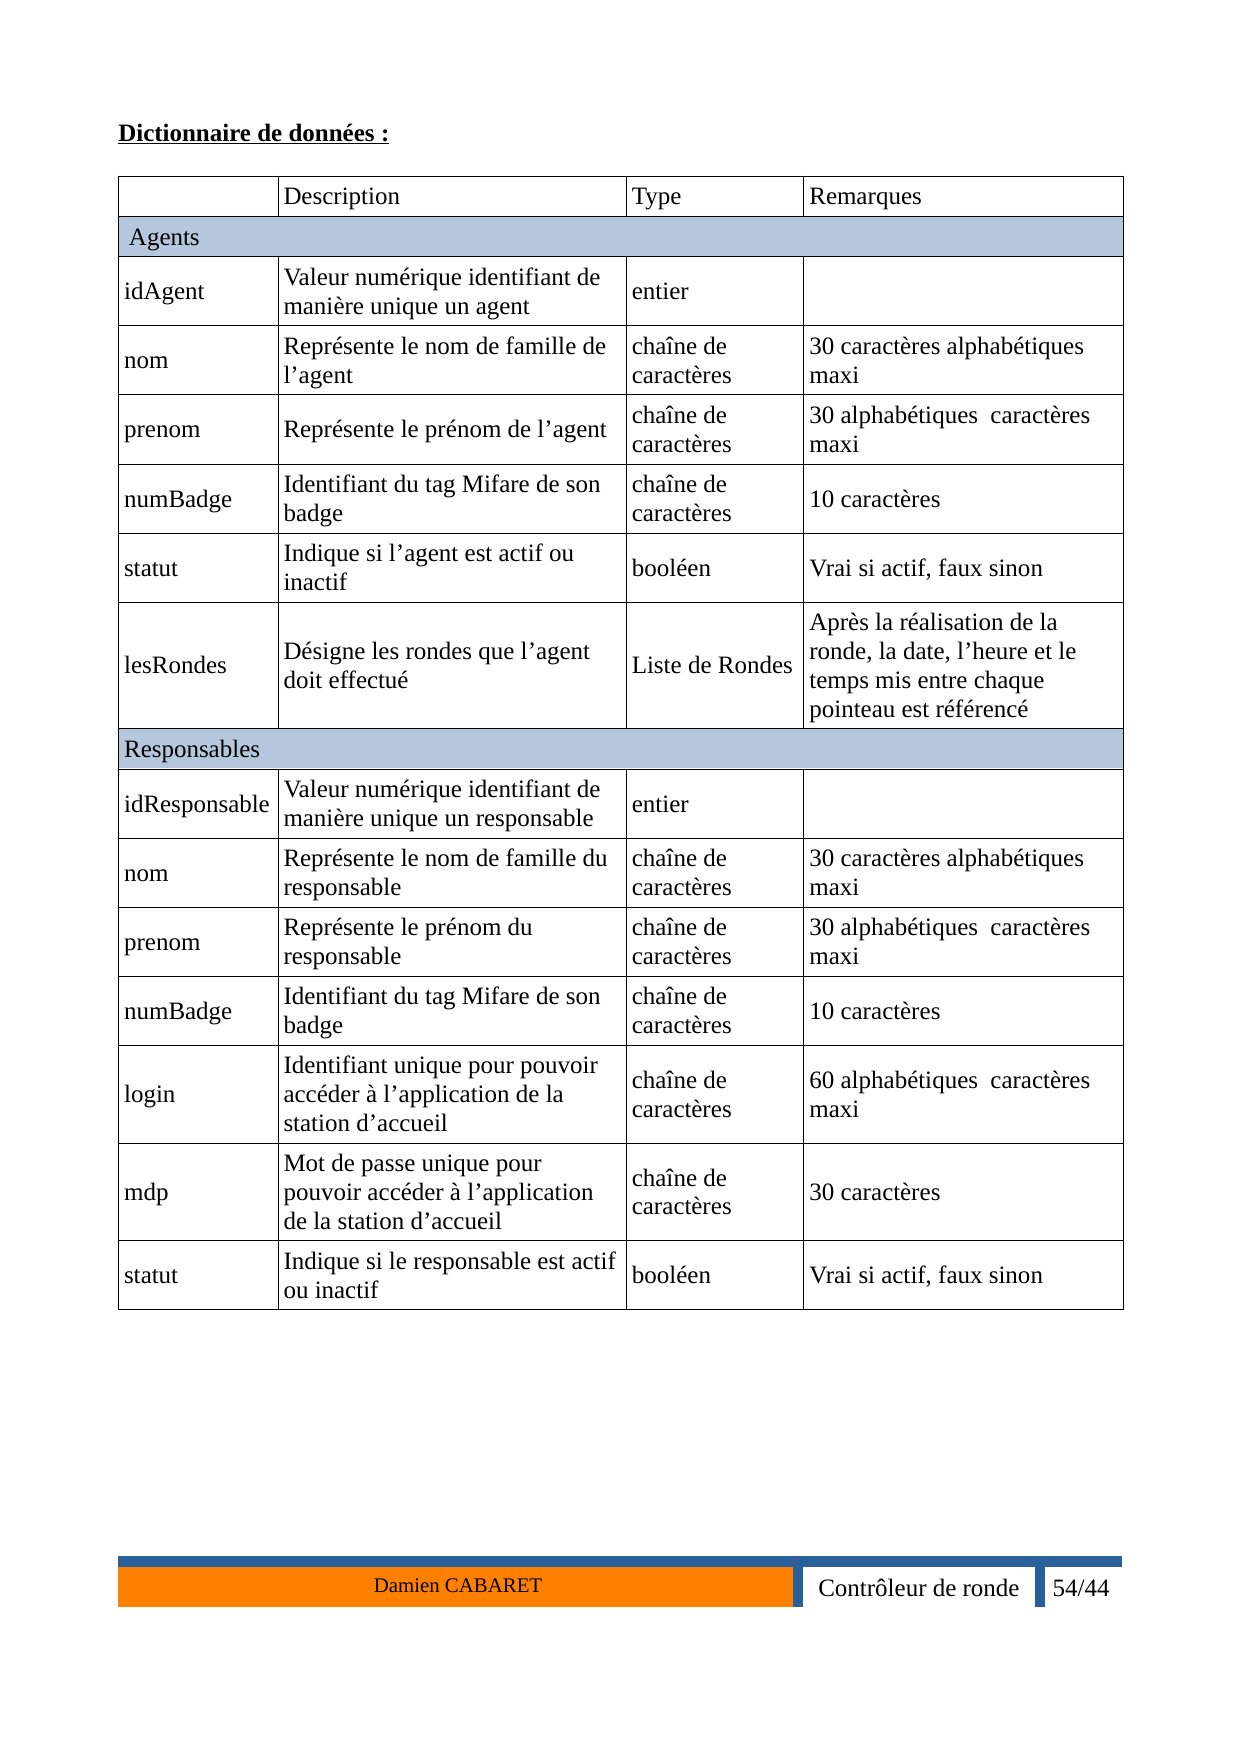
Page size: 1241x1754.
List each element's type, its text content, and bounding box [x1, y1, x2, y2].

table_cell 30 caractères alphabétiques maxi [804, 839, 1123, 907]
table_cell nom [119, 839, 278, 907]
table_cell Après la réalisation de la ronde, la date, l’heure et le temps mis entre chaque pointeau est référencé [804, 603, 1123, 728]
table_cell Valeur numérique identifiant de manière unique un responsable [279, 770, 626, 837]
table_cell 30 caractères alphabétiques maxi [804, 326, 1123, 394]
table_cell [804, 770, 1123, 837]
table_cell idAgent [119, 257, 278, 325]
table_cell chaîne de caractères [627, 1046, 803, 1142]
table_cell chaîne de caractères [627, 908, 803, 976]
table_cell chaîne de caractères [627, 839, 803, 907]
table_cell 30 caractères [804, 1144, 1123, 1240]
table_cell Vrai si actif, faux sinon [804, 1241, 1123, 1309]
table_cell Représente le nom de famille de l’agent [279, 326, 626, 394]
table_cell Identifiant du tag Mifare de son badge [279, 977, 626, 1045]
table_cell chaîne de caractères [627, 977, 803, 1045]
table_cell 30 alphabétiques caractères maxi [804, 908, 1123, 976]
table_cell Représente le prénom du responsable [279, 908, 626, 976]
table_cell Mot de passe unique pour pouvoir accéder à l’application de la station d’accueil [279, 1144, 626, 1240]
table_cell entier [627, 257, 803, 325]
table_cell Identifiant du tag Mifare de son badge [279, 465, 626, 532]
table_cell Indique si le responsable est actif ou inactif [279, 1241, 626, 1309]
table_cell Vrai si actif, faux sinon [804, 534, 1123, 602]
table_cell Représente le prénom de l’agent [279, 395, 626, 463]
table_cell Identifiant unique pour pouvoir accéder à l’application de la station d’accueil [279, 1046, 626, 1142]
table_cell lesRondes [119, 603, 278, 728]
table_cell 60 alphabétiques caractères maxi [804, 1046, 1123, 1142]
table_cell entier [627, 770, 803, 837]
table_cell numBadge [119, 465, 278, 532]
table_cell booléen [627, 534, 803, 602]
table_cell Indique si l’agent est actif ou inactif [279, 534, 626, 602]
table_cell Valeur numérique identifiant de manière unique un agent [279, 257, 626, 325]
table_cell 10 caractères [804, 465, 1123, 532]
table_cell login [119, 1046, 278, 1142]
table_cell Agents [119, 217, 1123, 256]
table_cell nom [119, 326, 278, 394]
table_cell chaîne de caractères [627, 465, 803, 532]
table_cell Désigne les rondes que l’agent doit effectué [279, 603, 626, 728]
table_cell Représente le nom de famille du responsable [279, 839, 626, 907]
table_cell chaîne de caractères [627, 326, 803, 394]
table_cell idResponsable [119, 770, 278, 837]
table_cell Responsables [119, 729, 1123, 768]
table_cell booléen [627, 1241, 803, 1309]
table_cell mdp [119, 1144, 278, 1240]
table_cell 10 caractères [804, 977, 1123, 1045]
table_cell prenom [119, 395, 278, 463]
table_header Description [279, 177, 626, 216]
table_cell [804, 257, 1123, 325]
table_header Remarques [804, 177, 1123, 216]
table_cell statut [119, 534, 278, 602]
table_cell Liste de Rondes [627, 603, 803, 728]
table_cell chaîne de caractères [627, 1144, 803, 1240]
table_cell numBadge [119, 977, 278, 1045]
text Dictionnaire de données : [118, 118, 1122, 147]
table_cell statut [119, 1241, 278, 1309]
table_cell prenom [119, 908, 278, 976]
table_cell chaîne de caractères [627, 395, 803, 463]
table_header Type [627, 177, 803, 216]
table_cell 30 alphabétiques caractères maxi [804, 395, 1123, 463]
table_header [119, 177, 278, 216]
